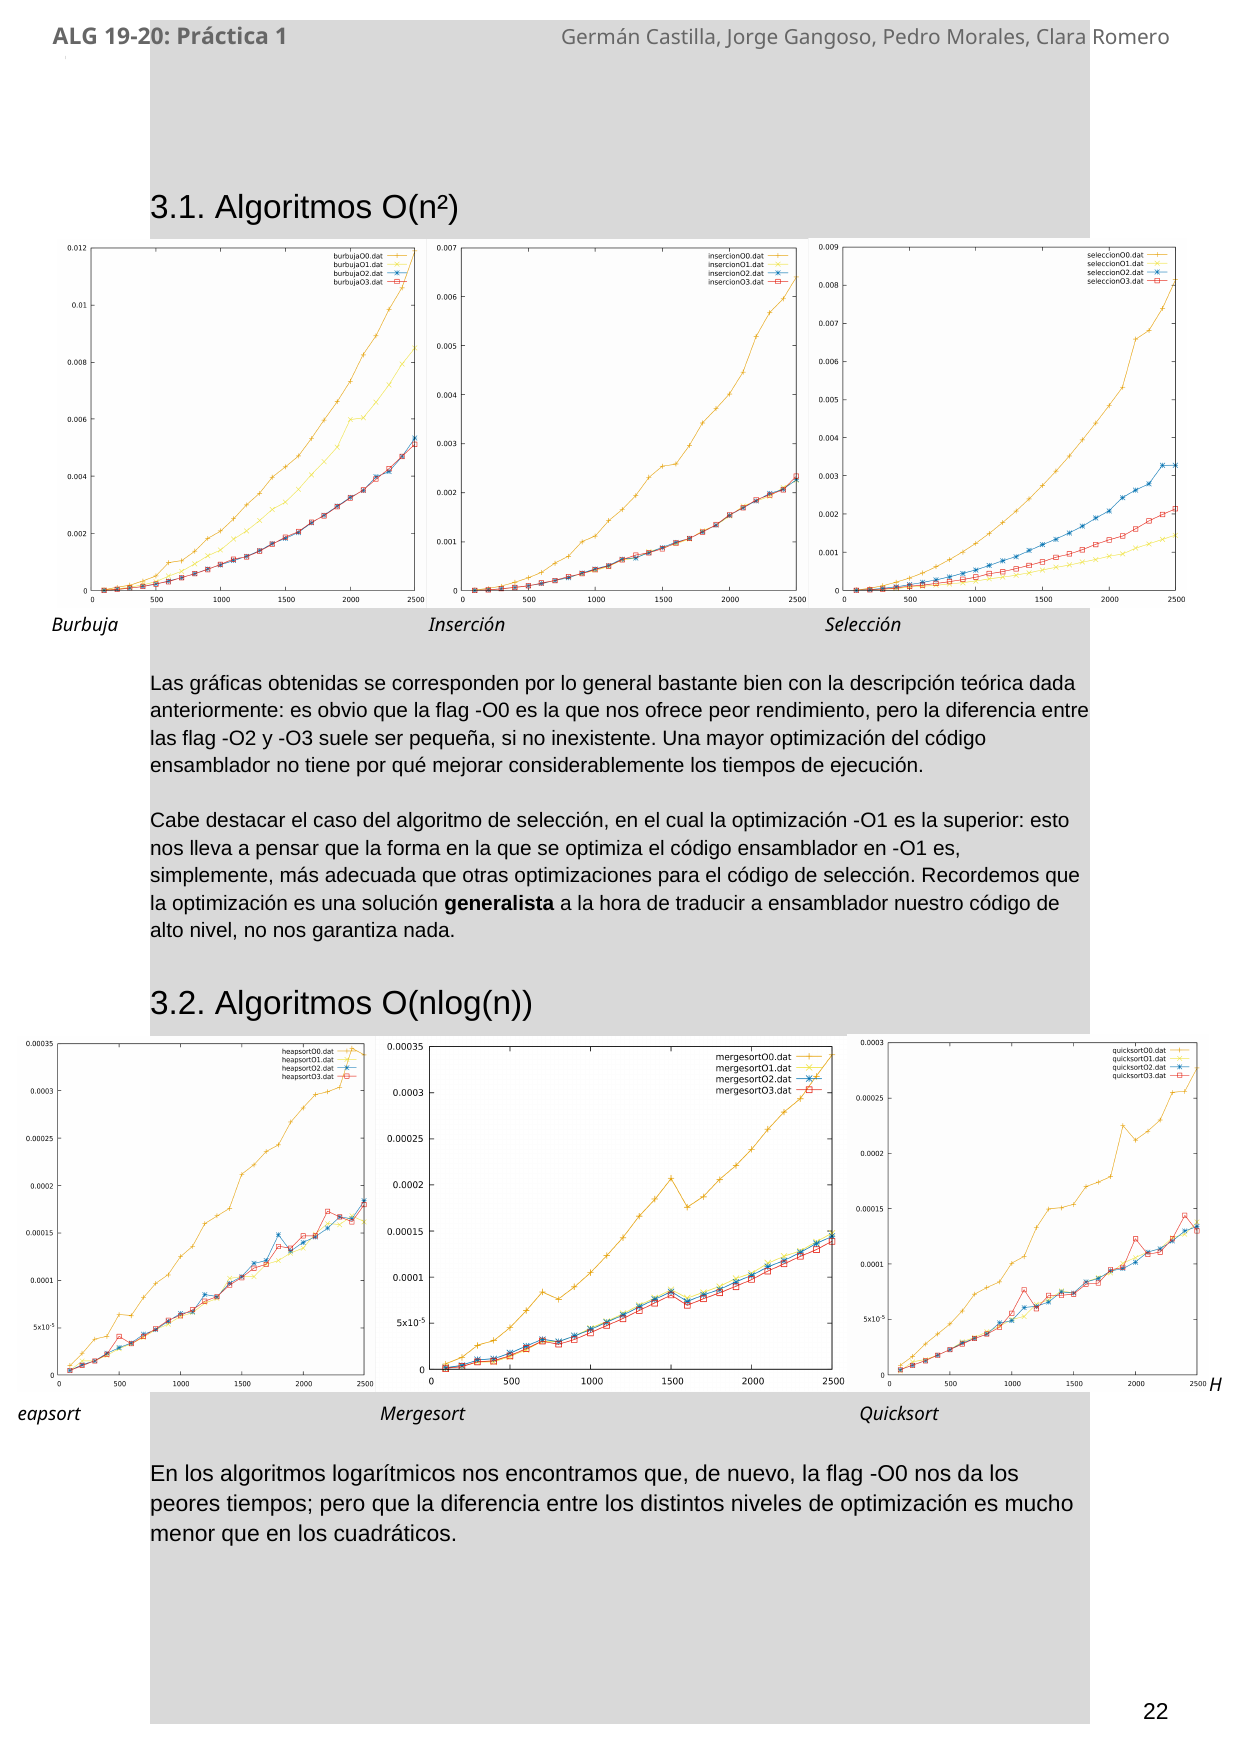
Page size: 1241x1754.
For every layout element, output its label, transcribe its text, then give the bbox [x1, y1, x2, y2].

picture [17, 1034, 1209, 1392]
subtitle 3.2. Algoritmos O(nlog(n)) [150, 983, 1090, 1022]
subtitle 3.1. Algoritmos O(n²) [150, 187, 1090, 226]
picture [57, 238, 1188, 608]
text Heapsort Mergesort Quicksort [17, 1034, 1227, 1426]
text En los algoritmos logarítmicos nos encontramos que, de nuevo, la flag -O0 nos da los peores tiempos; pero que la diferencia entre los distintos niveles de optimización es mucho menor que en los cuadráticos. [150, 1460, 1080, 1547]
text Burbuja Inserción Selección [17, 611, 1227, 637]
text Las gráficas obtenidas se corresponden por lo general bastante bien con la descripción teórica dada anteriormente: es obvio que la flag -O0 es la que nos ofrece peor rendimiento, pero la diferencia entre las flag -O2 y -O3 suele ser pequeña, si no inexistente. Una mayor optimización del código ensamblador no tiene por qué mejorar considerablemente los tiempos de ejecución. [150, 671, 1090, 777]
text Cabe destacar el caso del algoritmo de selección, en el cual la optimización -O1 es la superior: esto nos lleva a pensar que la forma en la que se optimiza el código ensamblador en -O1 es, simplemente, más adecuada que otras optimizaciones para el código de selección. Recordemos que la optimización es una solución generalista a la hora de traducir a ensamblador nuestro código de alto nivel, no nos garantiza nada. [150, 808, 1090, 942]
